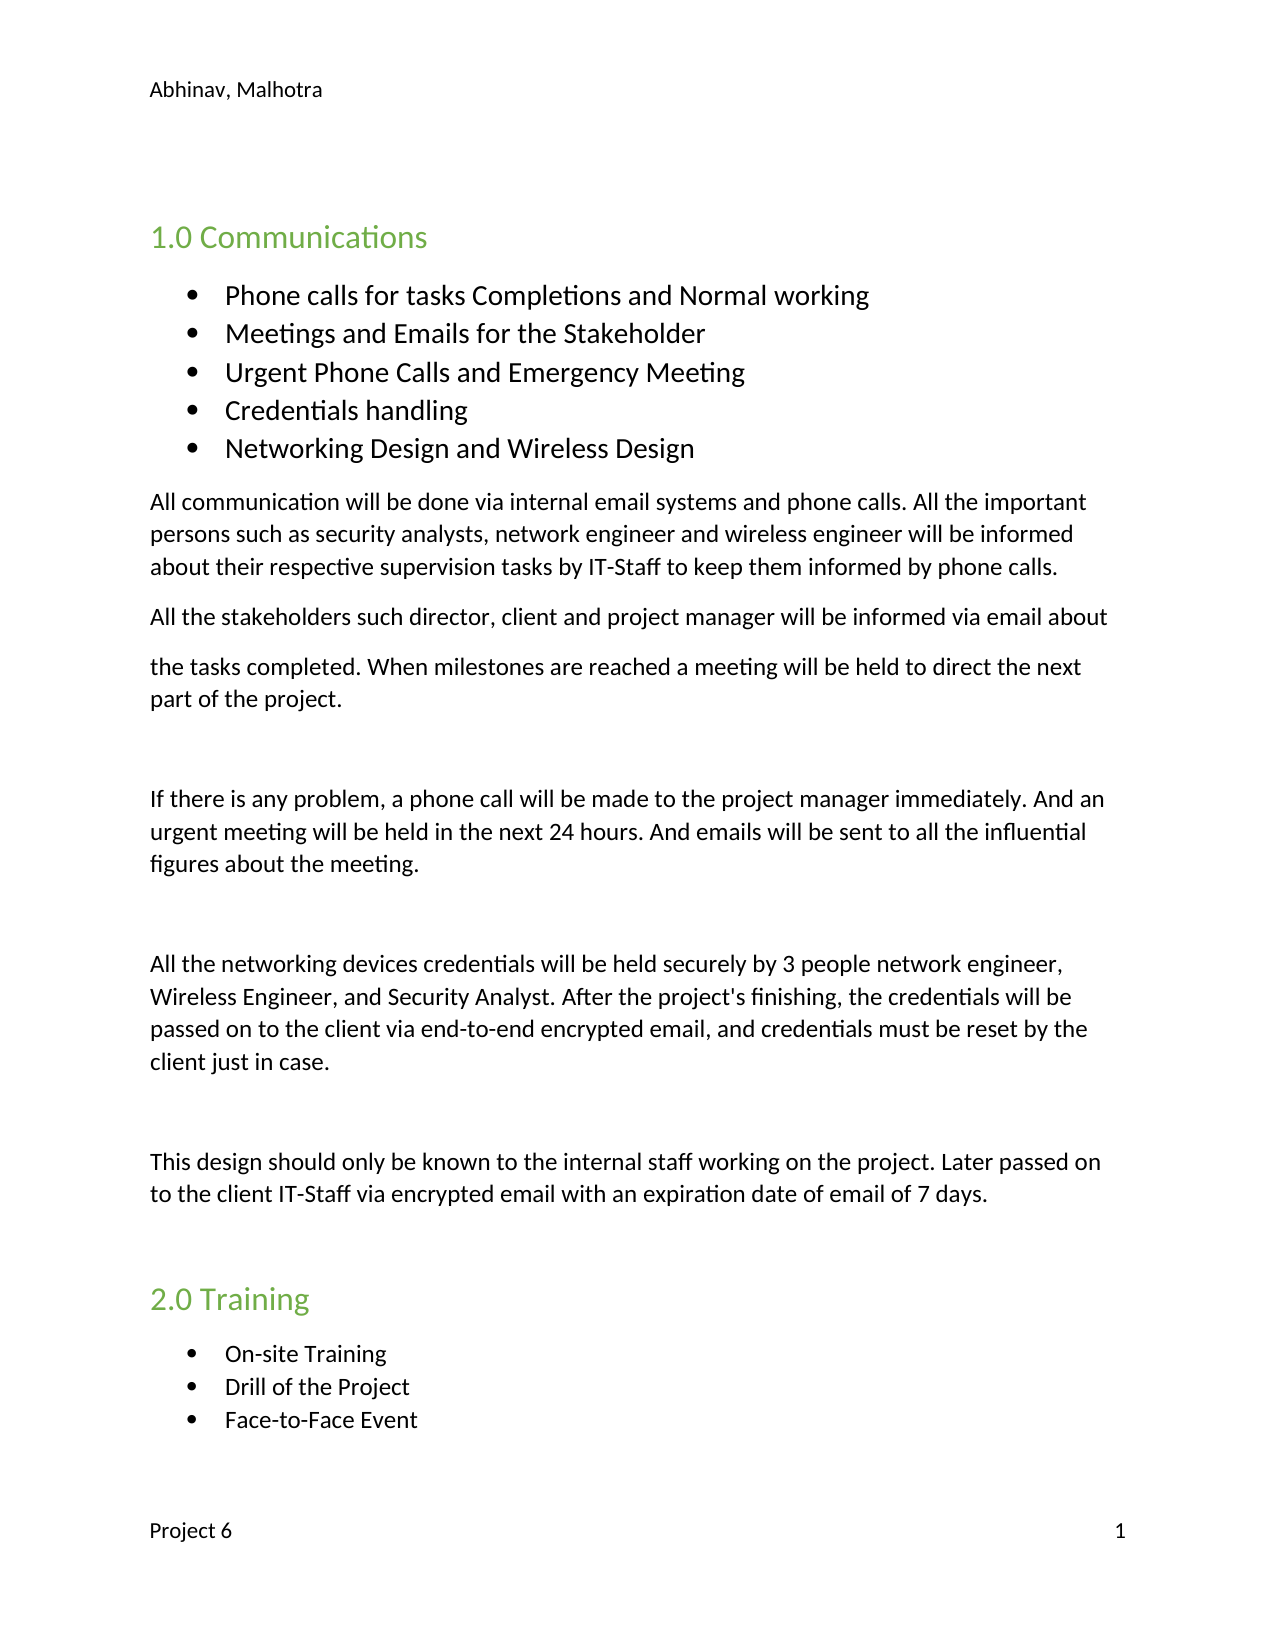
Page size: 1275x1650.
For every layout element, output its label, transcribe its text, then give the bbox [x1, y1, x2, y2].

text 2.0 Training [150, 1278, 1125, 1318]
text All communication will be done via internal email systems and phone calls. All the important persons such as security analysts, network engineer and wireless engineer will be informed about their respective supervision tasks by IT-Staff to keep them informed by phone calls. [150, 486, 1125, 582]
text If there is any problem, a phone call will be made to the project manager immediately. And an urgent meeting will be held in the next 24 hours. And emails will be sent to all the influential figures about the meeting. [150, 783, 1125, 879]
list Networking Design and Wireless Design [187, 431, 1125, 466]
text the tasks completed. When milestones are reached a meeting will be held to direct the next part of the project. [150, 651, 1125, 714]
list Credentials handling [187, 392, 1125, 428]
list Phone calls for tasks Completions and Normal working [187, 277, 1125, 312]
text All the stakeholders such director, client and project manager will be informed via email about [150, 601, 1125, 632]
text This design should only be known to the internal staff working on the project. Later passed on to the client IT-Staff via encrypted email with an expiration date of email of 7 days. [150, 1146, 1125, 1209]
list Meetings and Emails for the Stakeholder [187, 315, 1125, 351]
list Drill of the Project [187, 1371, 1125, 1402]
list Urgent Phone Calls and Emergency Meeting [187, 354, 1125, 389]
text All the networking devices credentials will be held securely by 3 people network engineer, Wireless Engineer, and Security Analyst. After the project's finishing, the credentials will be passed on to the client via end-to-end encrypted email, and credentials must be reset by the client just in case. [150, 948, 1125, 1077]
list On-site Training [187, 1338, 1125, 1369]
text 1.0 Communications [150, 216, 1125, 257]
list Face-to-Face Event [187, 1404, 1125, 1435]
